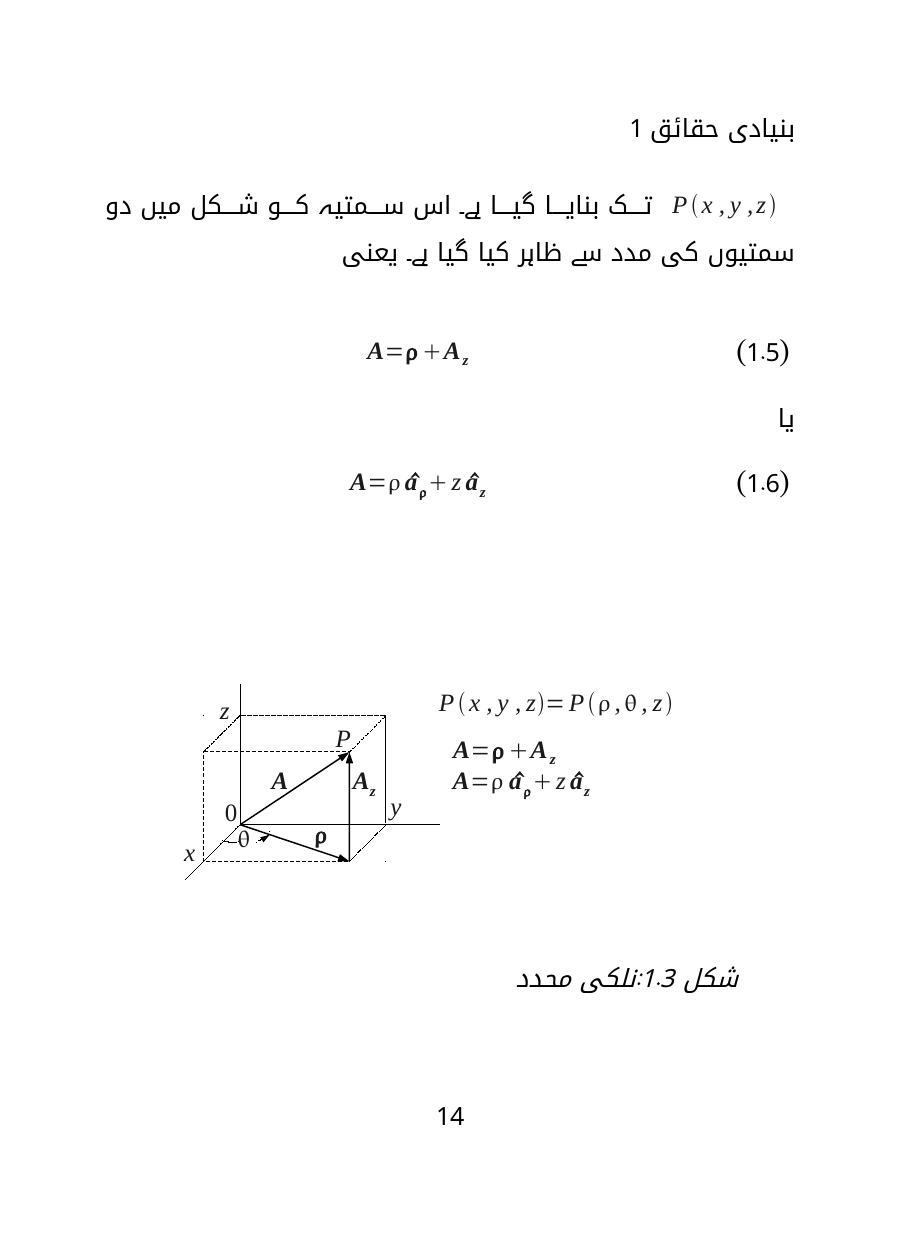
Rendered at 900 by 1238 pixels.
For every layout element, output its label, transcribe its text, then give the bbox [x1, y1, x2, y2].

text شکل 1.3:نلکی محدد [162, 619, 738, 1003]
table_header (1.6) [718, 455, 795, 526]
text یا [105, 395, 795, 442]
table_header (1.5) [718, 324, 795, 395]
table_header [105, 324, 718, 395]
text شکل 1.3 میں ایک سمتیہ مرکز سے نکتہ تک بنایا گیا ہے۔ اس سمتیہ کو شکل میں دو سمتیوں کی مدد سے ظاہر کیا گیا ہے۔ یعنی [105, 182, 795, 277]
table_header [105, 455, 718, 526]
